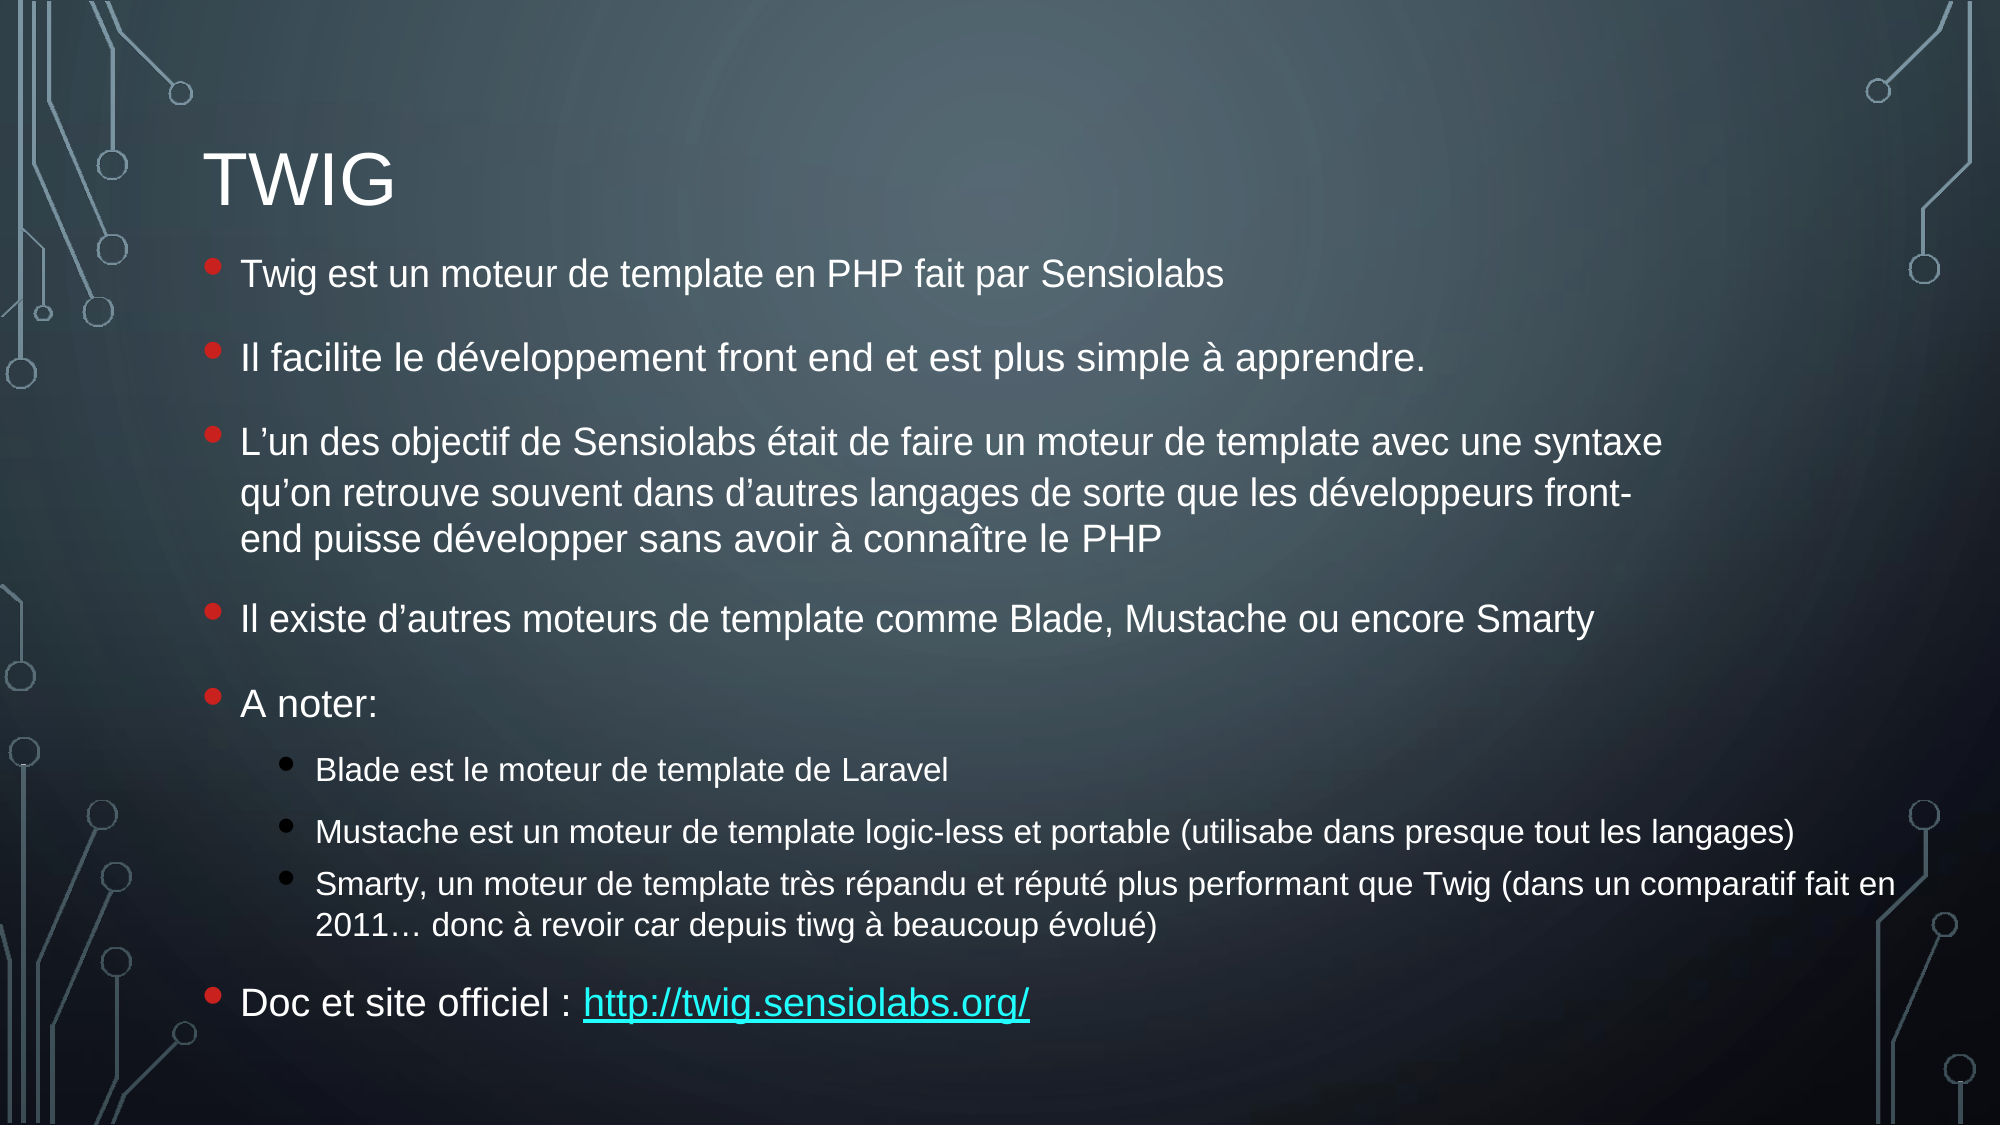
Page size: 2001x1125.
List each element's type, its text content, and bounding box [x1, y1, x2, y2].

text 2011… donc à revoir car depuis tiwg à beaucoup évolué) [315, 905, 1971, 944]
list Twig est un moteur de template en PHP fait par Sensiolabs [202, 229, 1971, 301]
list Smarty, un moteur de template très répandu et réputé plus performant que Twig (dans un comparatif fait en [277, 857, 1971, 905]
picture [0, 0, 2000, 1125]
list Blade est le moteur de template de Laravel [277, 733, 1971, 793]
list A noter: [202, 658, 1971, 730]
subtitle TWIG [202, 135, 1971, 221]
list L’un des objectif de Sensiolabs était de faire un moteur de template avec une syntaxe qu’on retrouve souvent dans d’autres langages de sorte que les développeurs front-end puisse développer sans avoir à connaître le PHP [202, 397, 1689, 561]
list Il facilite le développement front end et est plus simple à apprendre. [202, 313, 1971, 385]
list Il existe d’autres moteurs de template comme Blade, Mustache ou encore Smarty [202, 574, 1971, 646]
list Mustache est un moteur de template logic-less et portable (utilisabe dans presque tout les langages) [277, 795, 1971, 855]
list Doc et site officiel : http://twig.sensiolabs.org/ [202, 957, 1971, 1029]
